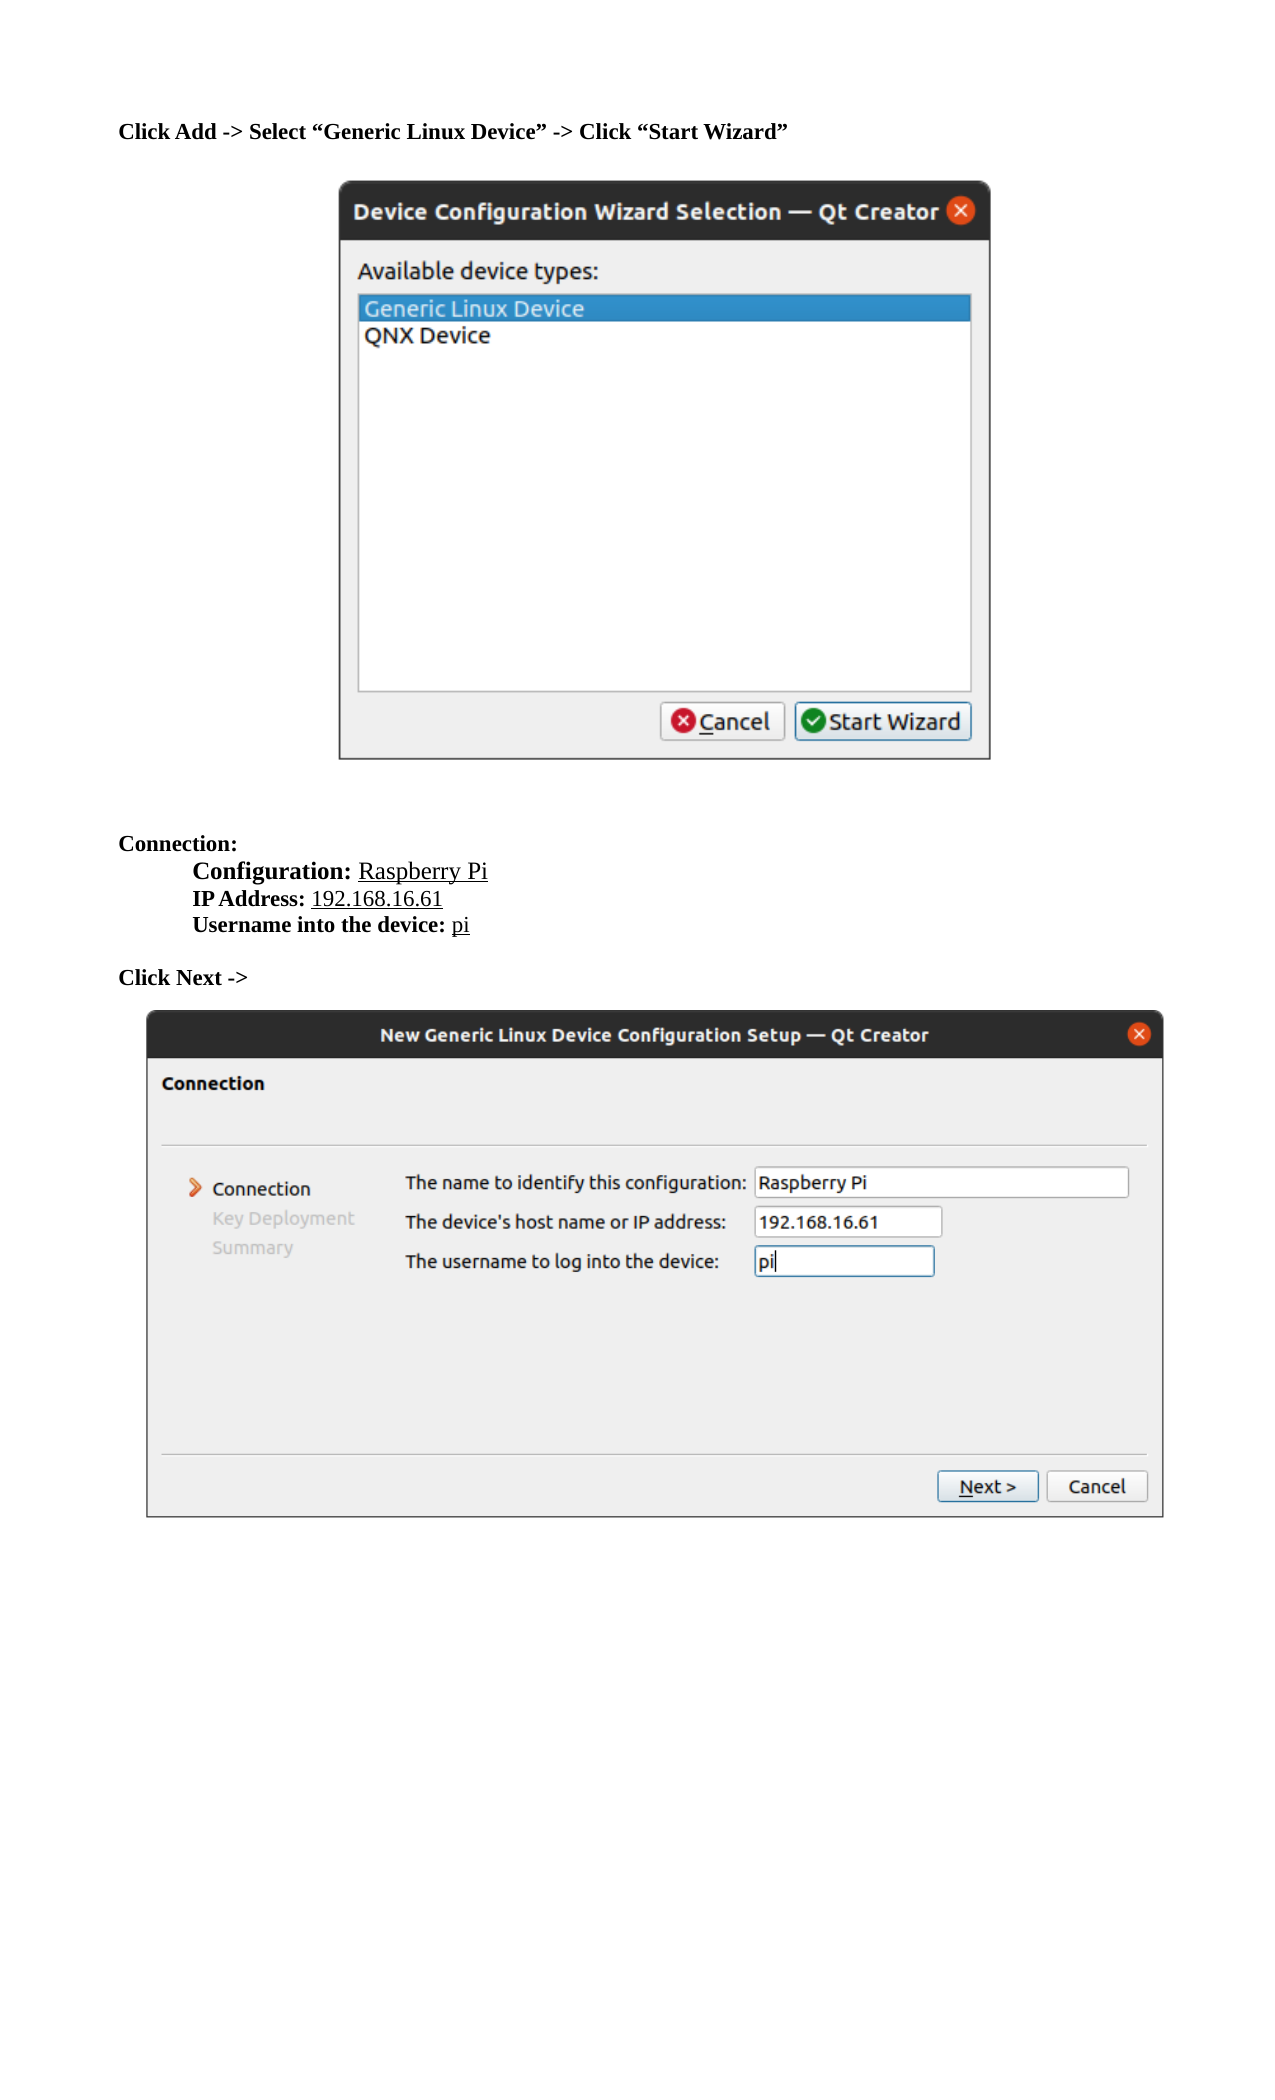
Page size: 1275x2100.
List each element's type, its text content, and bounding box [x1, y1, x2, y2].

text Connection: [118, 830, 1157, 856]
text Click Add -> Select “Generic Linux Device” -> Click “Start Wizard” [118, 118, 1157, 144]
text IP Address: 192.168.16.61 [118, 885, 1157, 911]
picture [326, 170, 1004, 774]
text Username into the device: pi [118, 911, 1157, 937]
picture [135, 1010, 1174, 1529]
text Click Next -> [118, 964, 1157, 990]
text Configuration: Raspberry Pi [118, 856, 1157, 885]
